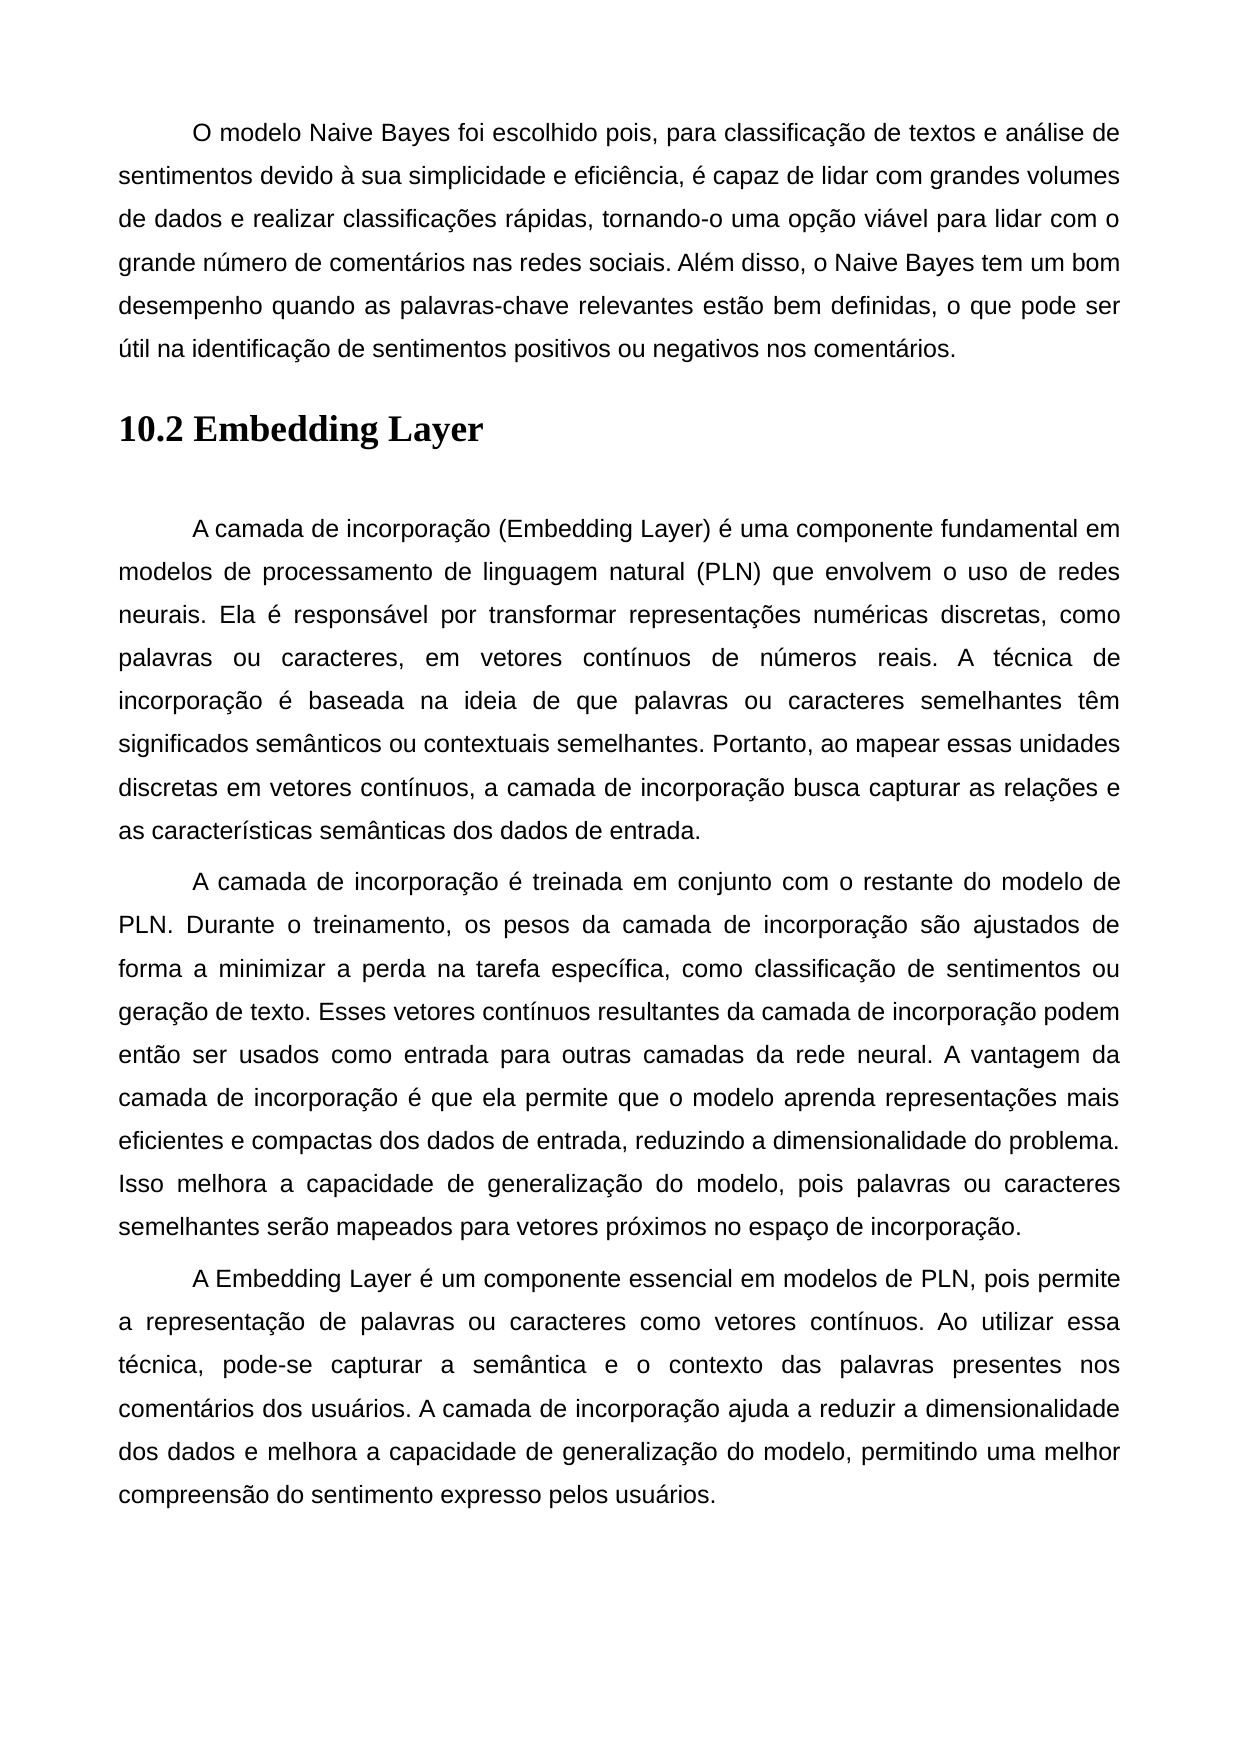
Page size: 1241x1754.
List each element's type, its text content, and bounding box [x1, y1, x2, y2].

text A Embedding Layer é um componente essencial em modelos de PLN, pois permite a representação de palavras ou caracteres como vetores contínuos. Ao utilizar essa técnica, pode-se capturar a semântica e o contexto das palavras presentes nos comentários dos usuários. A camada de incorporação ajuda a reduzir a dimensionalidade dos dados e melhora a capacidade de generalização do modelo, permitindo uma melhor compreensão do sentimento expresso pelos usuários. [118, 1264, 1122, 1508]
text A camada de incorporação (Embedding Layer) é uma componente fundamental em modelos de processamento de linguagem natural (PLN) que envolvem o uso de redes neurais. Ela é responsável por transformar representações numéricas discretas, como palavras ou caracteres, em vetores contínuos de números reais. A técnica de incorporação é baseada na ideia de que palavras ou caracteres semelhantes têm significados semânticos ou contextuais semelhantes. Portanto, ao mapear essas unidades discretas em vetores contínuos, a camada de incorporação busca capturar as relações e as características semânticas dos dados de entrada. [118, 514, 1122, 844]
text O modelo Naive Bayes foi escolhido pois, para classificação de textos e análise de sentimentos devido à sua simplicidade e eficiência, é capaz de lidar com grandes volumes de dados e realizar classificações rápidas, tornando-o uma opção viável para lidar com o grande número de comentários nas redes sociais. Além disso, o Naive Bayes tem um bom desempenho quando as palavras-chave relevantes estão bem definidas, o que pode ser útil na identificação de sentimentos positivos ou negativos nos comentários. [118, 118, 1122, 362]
text A camada de incorporação é treinada em conjunto com o restante do modelo de PLN. Durante o treinamento, os pesos da camada de incorporação são ajustados de forma a minimizar a perda na tarefa específica, como classificação de sentimentos ou geração de texto. Esses vetores contínuos resultantes da camada de incorporação podem então ser usados como entrada para outras camadas da rede neural. A vantagem da camada de incorporação é que ela permite que o modelo aprenda representações mais eficientes e compactas dos dados de entrada, reduzindo a dimensionalidade do problema. Isso melhora a capacidade de generalização do modelo, pois palavras ou caracteres semelhantes serão mapeados para vetores próximos no espaço de incorporação. [118, 867, 1122, 1241]
subtitle 10.2 Embedding Layer [118, 406, 1122, 449]
